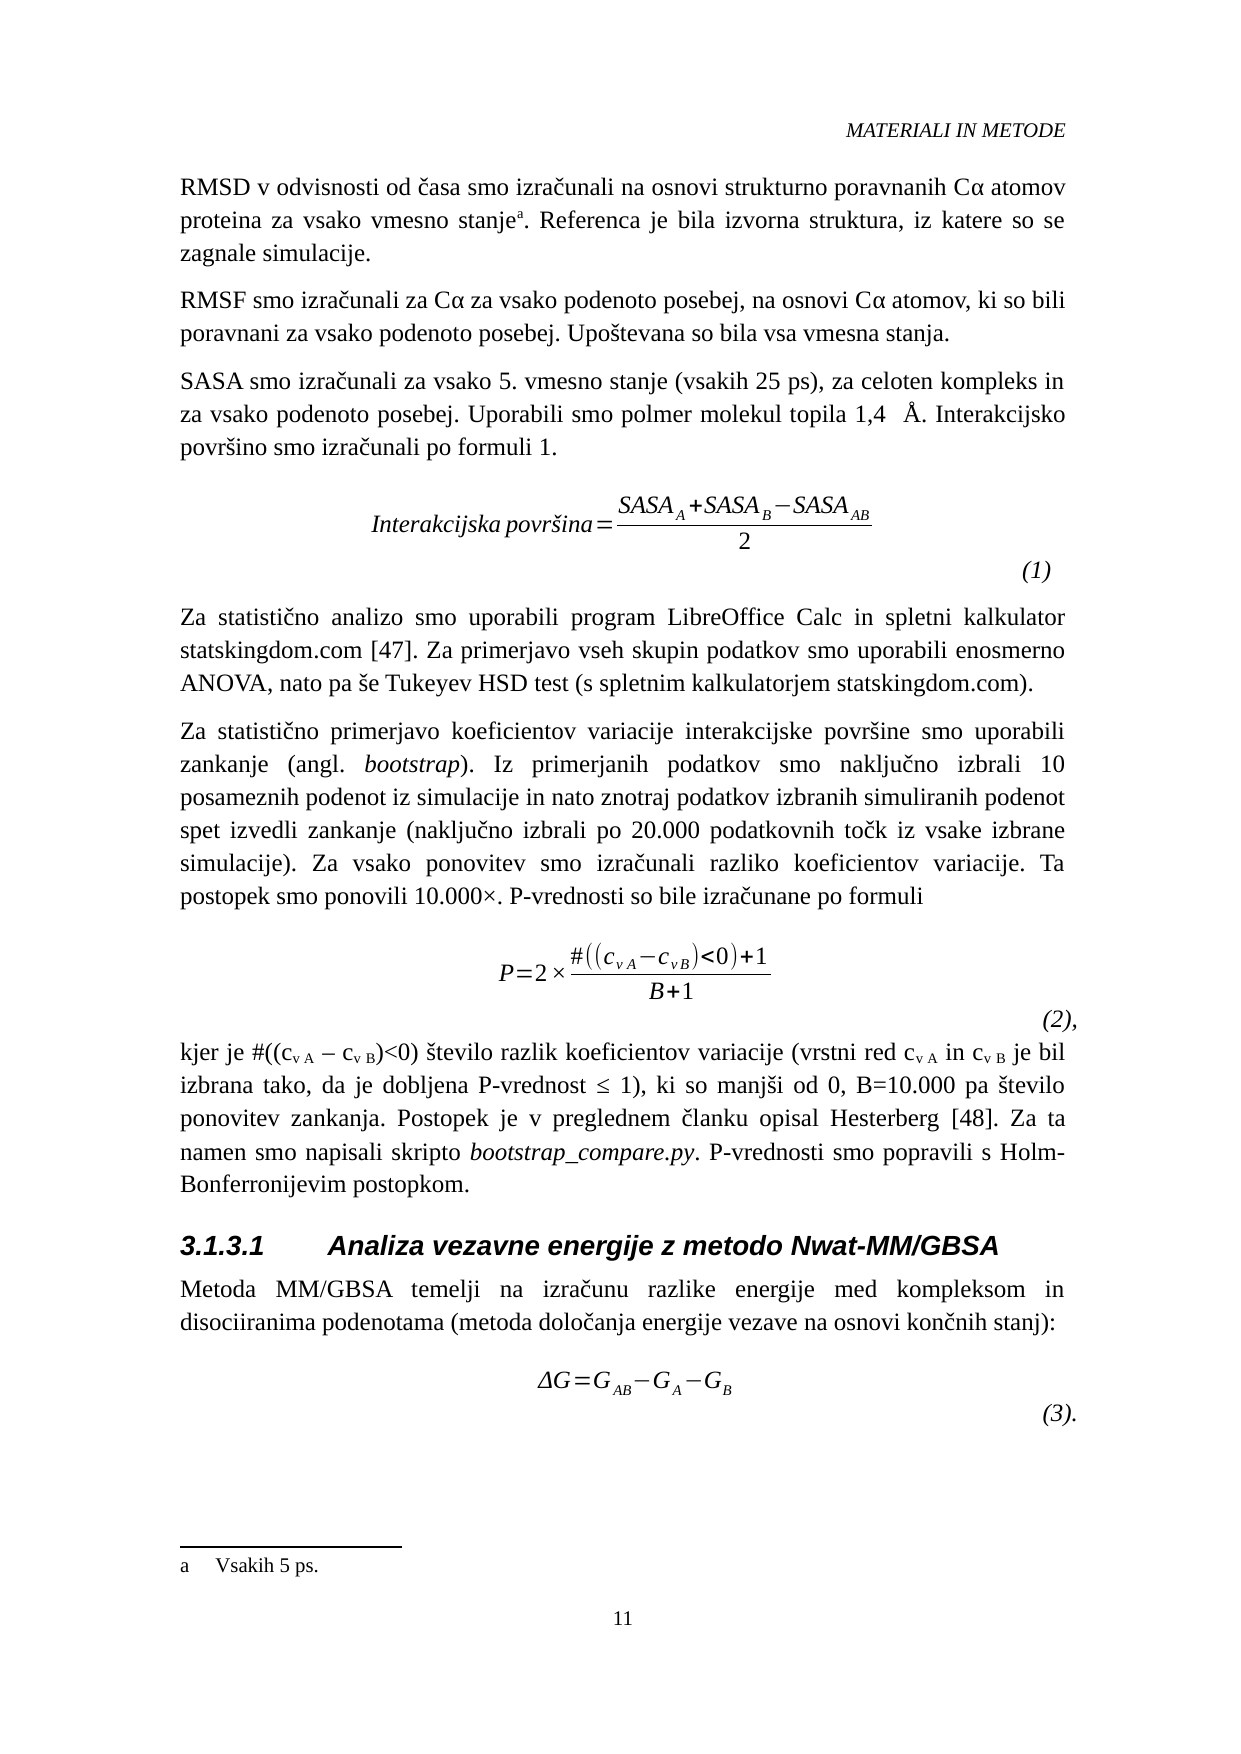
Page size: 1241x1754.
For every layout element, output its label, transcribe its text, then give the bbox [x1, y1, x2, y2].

text Za statistično analizo smo uporabili program LibreOffice Calc in spletni kalkulator statskingdom.com [47]. Za primerjavo vseh skupin podatkov smo uporabili enosmerno ANOVA, nato pa še Tukeyev HSD test (s spletnim kalkulatorjem statskingdom.com). [180, 602, 1066, 697]
subtitle Analiza vezavne energije z metodo Nwat-MM/GBSA [180, 1230, 1066, 1262]
text kjer je #((cv A – cv B)<0) število razlik koeficientov variacije (vrstni red cv A in cv B je bil izbrana tako, da je dobljena P-vrednost ≤ 1), ki so manjši od 0, B=10.000 pa število ponovitev zankanja. Postopek je v preglednem članku opisal Hesterberg [48]. Za ta namen smo napisali skripto bootstrap_compare.py. P-vrednosti smo popravili s Holm-Bonferronijevim postopkom. [180, 929, 1077, 1198]
text SASA smo izračunali za vsako 5. vmesno stanje (vsakih 25 ps), za celoten kompleks in za vsako podenoto posebej. Uporabili smo polmer molekul topila 1,4 Å. Interakcijsko površino smo izračunali po formuli 1. [180, 366, 1066, 461]
text (3). [192, 1367, 1077, 1427]
text RMSF smo izračunali za Cα za vsako podenoto posebej, na osnovi Cα atomov, ki so bili poravnani za vsako podenoto posebej. Upoštevana so bila vsa vmesna stanja. [180, 285, 1066, 347]
text Metoda MM/GBSA temelji na izračunu razlike energije med kompleksom in disociiranima podenotama (metoda določanja energije vezave na osnovi končnih stanj): [180, 1274, 1066, 1336]
text Za statistično primerjavo koeficientov variacije interakcijske površine smo uporabili zankanje (angl. bootstrap). Iz primerjanih podatkov smo naključno izbrali 10 posameznih podenot iz simulacije in nato znotraj podatkov izbranih simuliranih podenot spet izvedli zankanje (naključno izbrali po 20.000 podatkovnih točk iz vsake izbrane simulacije). Za vsako ponovitev smo izračunali razliko koeficientov variacije. Ta postopek smo ponovili 10.000×. P-vrednosti so bile izračunane po formuli [180, 716, 1066, 910]
text Vsakih 5 ps. [180, 1553, 1066, 1577]
text RMSD v odvisnosti od časa smo izračunali na osnovi strukturno poravnanih Cα atomov proteina za vsako vmesno stanje. Referenca je bila izvorna struktura, iz katere so se zagnale simulacije. [180, 172, 1066, 266]
text (2), [192, 941, 1077, 1033]
text (1) [192, 492, 1051, 583]
